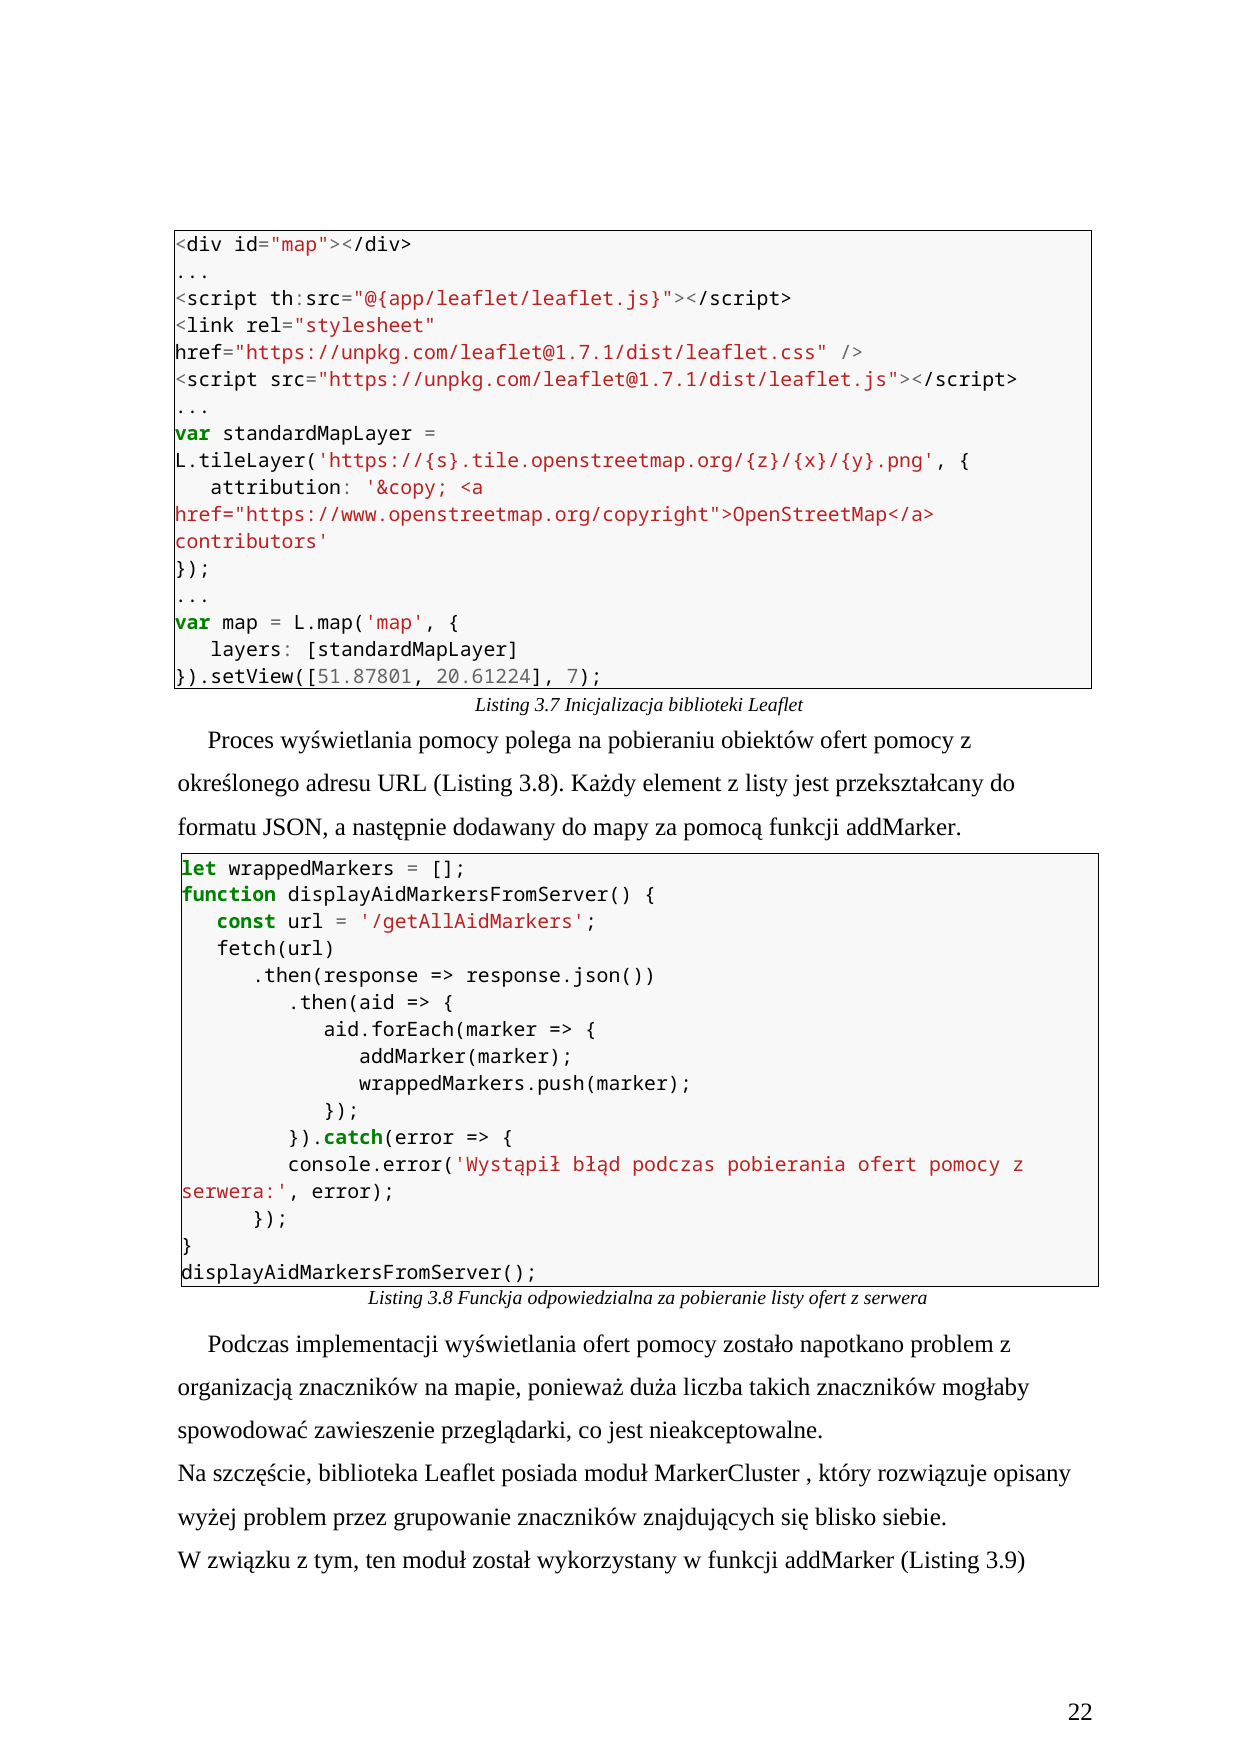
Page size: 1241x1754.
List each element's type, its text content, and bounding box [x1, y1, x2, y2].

text Proces wyświetlania pomocy polega na pobieraniu obiektów ofert pomocy z określonego adresu URL (Listing 3.8). Każdy element z listy jest przekształcany do formatu JSON, a następnie dodawany do mapy za pomocą funkcji addMarker. [177, 725, 1092, 840]
text W związku z tym, ten moduł został wykorzystany w funkcji addMarker (Listing 3.9) [177, 1545, 1092, 1573]
text Listing 3.7 Inicjalizacja biblioteki Leaflet [175, 689, 1073, 716]
text Na szczęście, biblioteka Leaflet posiada moduł MarkerCluster , który rozwiązuje opisany wyżej problem przez grupowanie znaczników znajdujących się blisko siebie. [177, 1458, 1092, 1530]
text Listing 3.8 Funckja odpowiedzialna za pobieranie listy ofert z serwera [181, 1287, 1084, 1309]
text Podczas implementacji wyświetlania ofert pomocy zostało napotkano problem z organizacją znaczników na mapie, ponieważ duża liczba takich znaczników mogłaby spowodować zawieszenie przeglądarki, co jest nieakceptowalne. [177, 1329, 1092, 1444]
